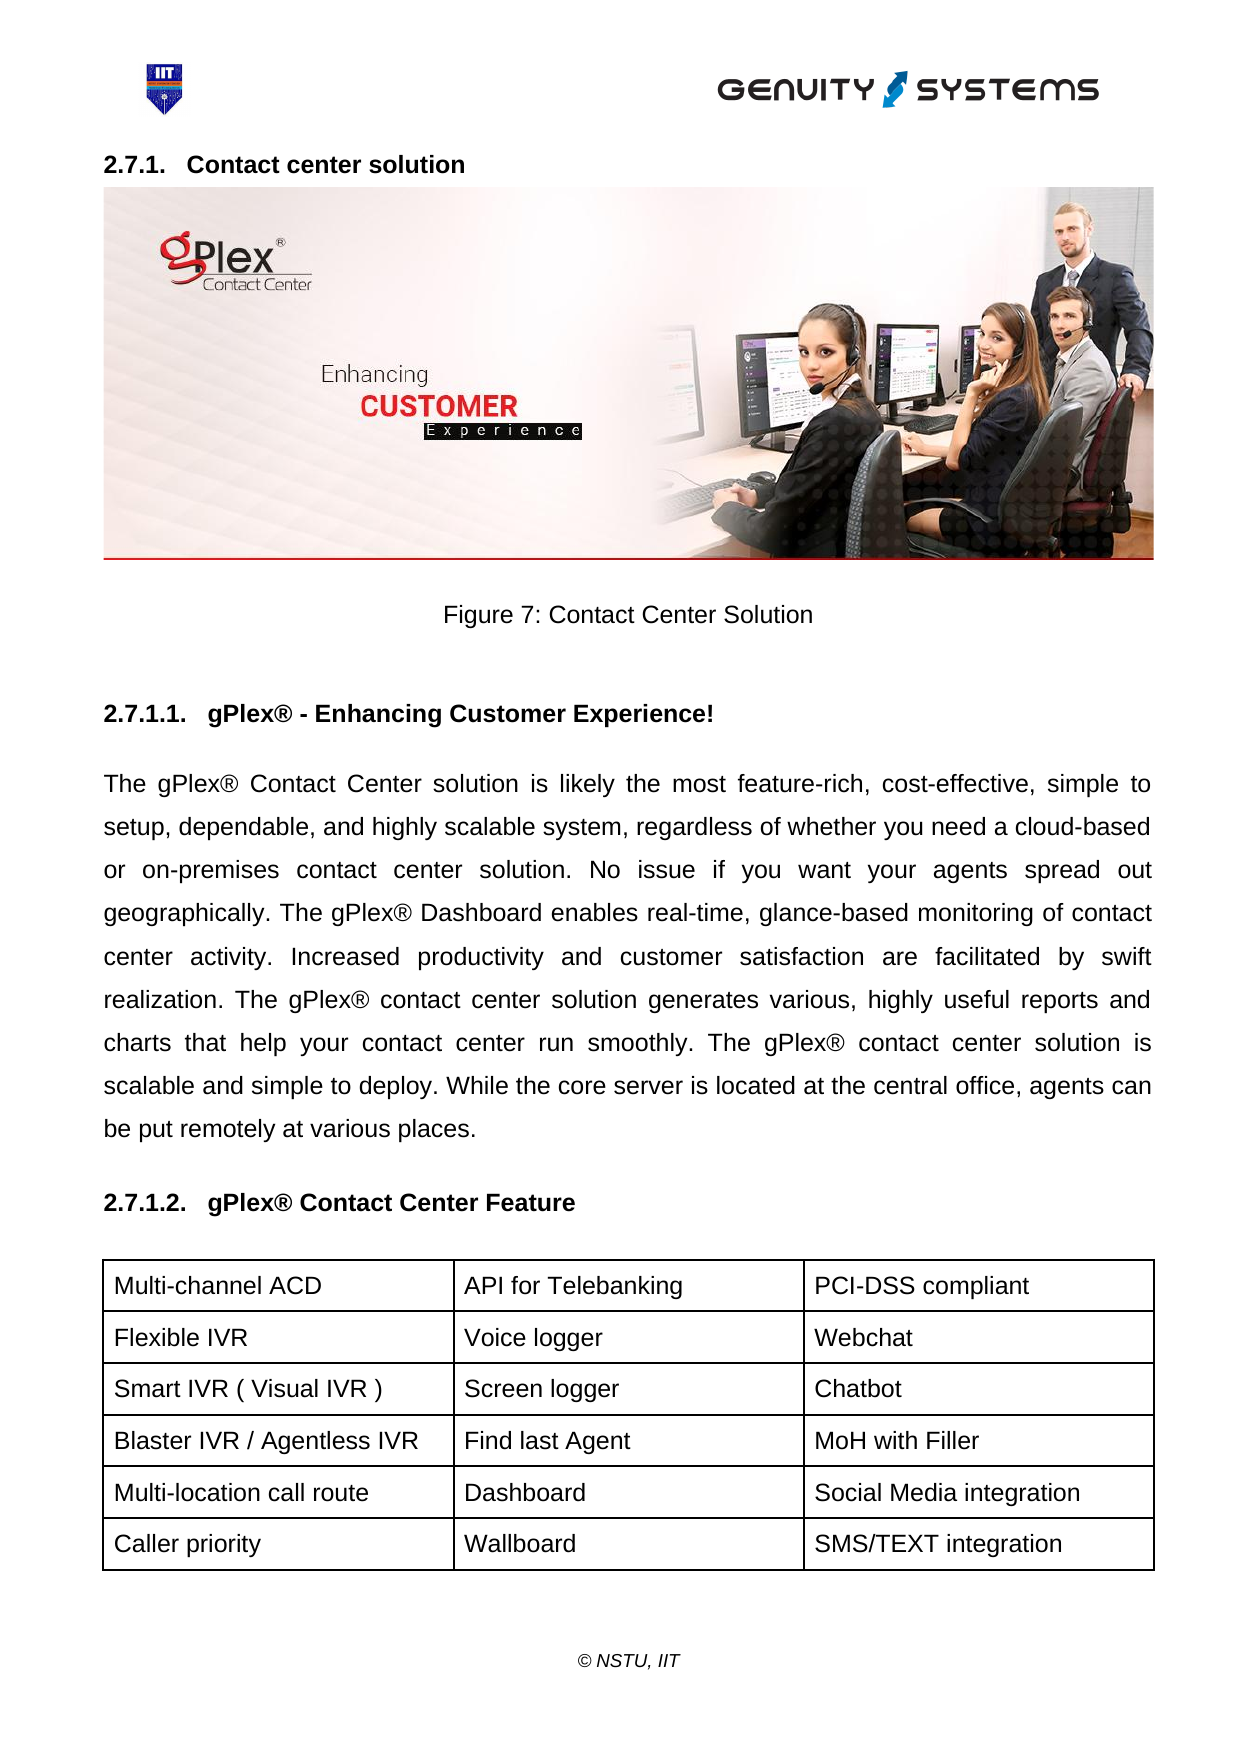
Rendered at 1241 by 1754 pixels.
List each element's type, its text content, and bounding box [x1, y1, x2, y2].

table_cell Multi-location call route [104, 1467, 453, 1517]
subtitle 2.7.1.2. gPlex® Contact Center Feature [103, 1188, 1153, 1217]
table_cell Dashboard [455, 1467, 803, 1517]
table_cell Voice logger [455, 1312, 803, 1362]
table_header PCI-DSS compliant [805, 1261, 1153, 1310]
picture [103, 187, 1154, 560]
subtitle Figure 7: Contact Center Solution [103, 600, 1153, 629]
table_cell Social Media integration [805, 1467, 1153, 1517]
table_cell Wallboard [455, 1519, 803, 1568]
table_cell Chatbot [805, 1364, 1153, 1413]
table_cell Caller priority [104, 1519, 453, 1568]
subtitle 2.7.1.1. gPlex® - Enhancing Customer Experience! [103, 699, 1153, 728]
table_header Multi-channel ACD [104, 1261, 453, 1310]
table_header API for Telebanking [455, 1261, 803, 1310]
table_cell Flexible IVR [104, 1312, 453, 1362]
table_cell Screen logger [455, 1364, 803, 1413]
table_cell Find last Agent [455, 1416, 803, 1465]
table_cell SMS/TEXT integration [805, 1519, 1153, 1568]
picture [714, 70, 1101, 108]
subtitle 2.7.1. Contact center solution [103, 150, 1153, 179]
table_cell MoH with Filler [805, 1416, 1153, 1465]
text The gPlex® Contact Center solution is likely the most feature-rich, cost-effective, simple to setup, dependable, and highly scalable system, regardless of whether you need a cloud-based or on-premises contact center solution. No issue if you want your agents spread out geographically. The gPlex® Dashboard enables real-time, glance-based monitoring of contact center activity. Increased productivity and customer satisfaction are facilitated by swift realization. The gPlex® contact center solution generates various, highly useful reports and charts that help your contact center run smoothly. The gPlex® contact center solution is scalable and simple to deploy. While the core server is located at the central office, agents can be put remotely at various places. [103, 769, 1153, 1143]
table_cell Blaster IVR / Agentless IVR [104, 1416, 453, 1465]
table_cell Smart IVR ( Visual IVR ) [104, 1364, 453, 1413]
table_cell Webchat [805, 1312, 1153, 1362]
picture [137, 62, 192, 117]
